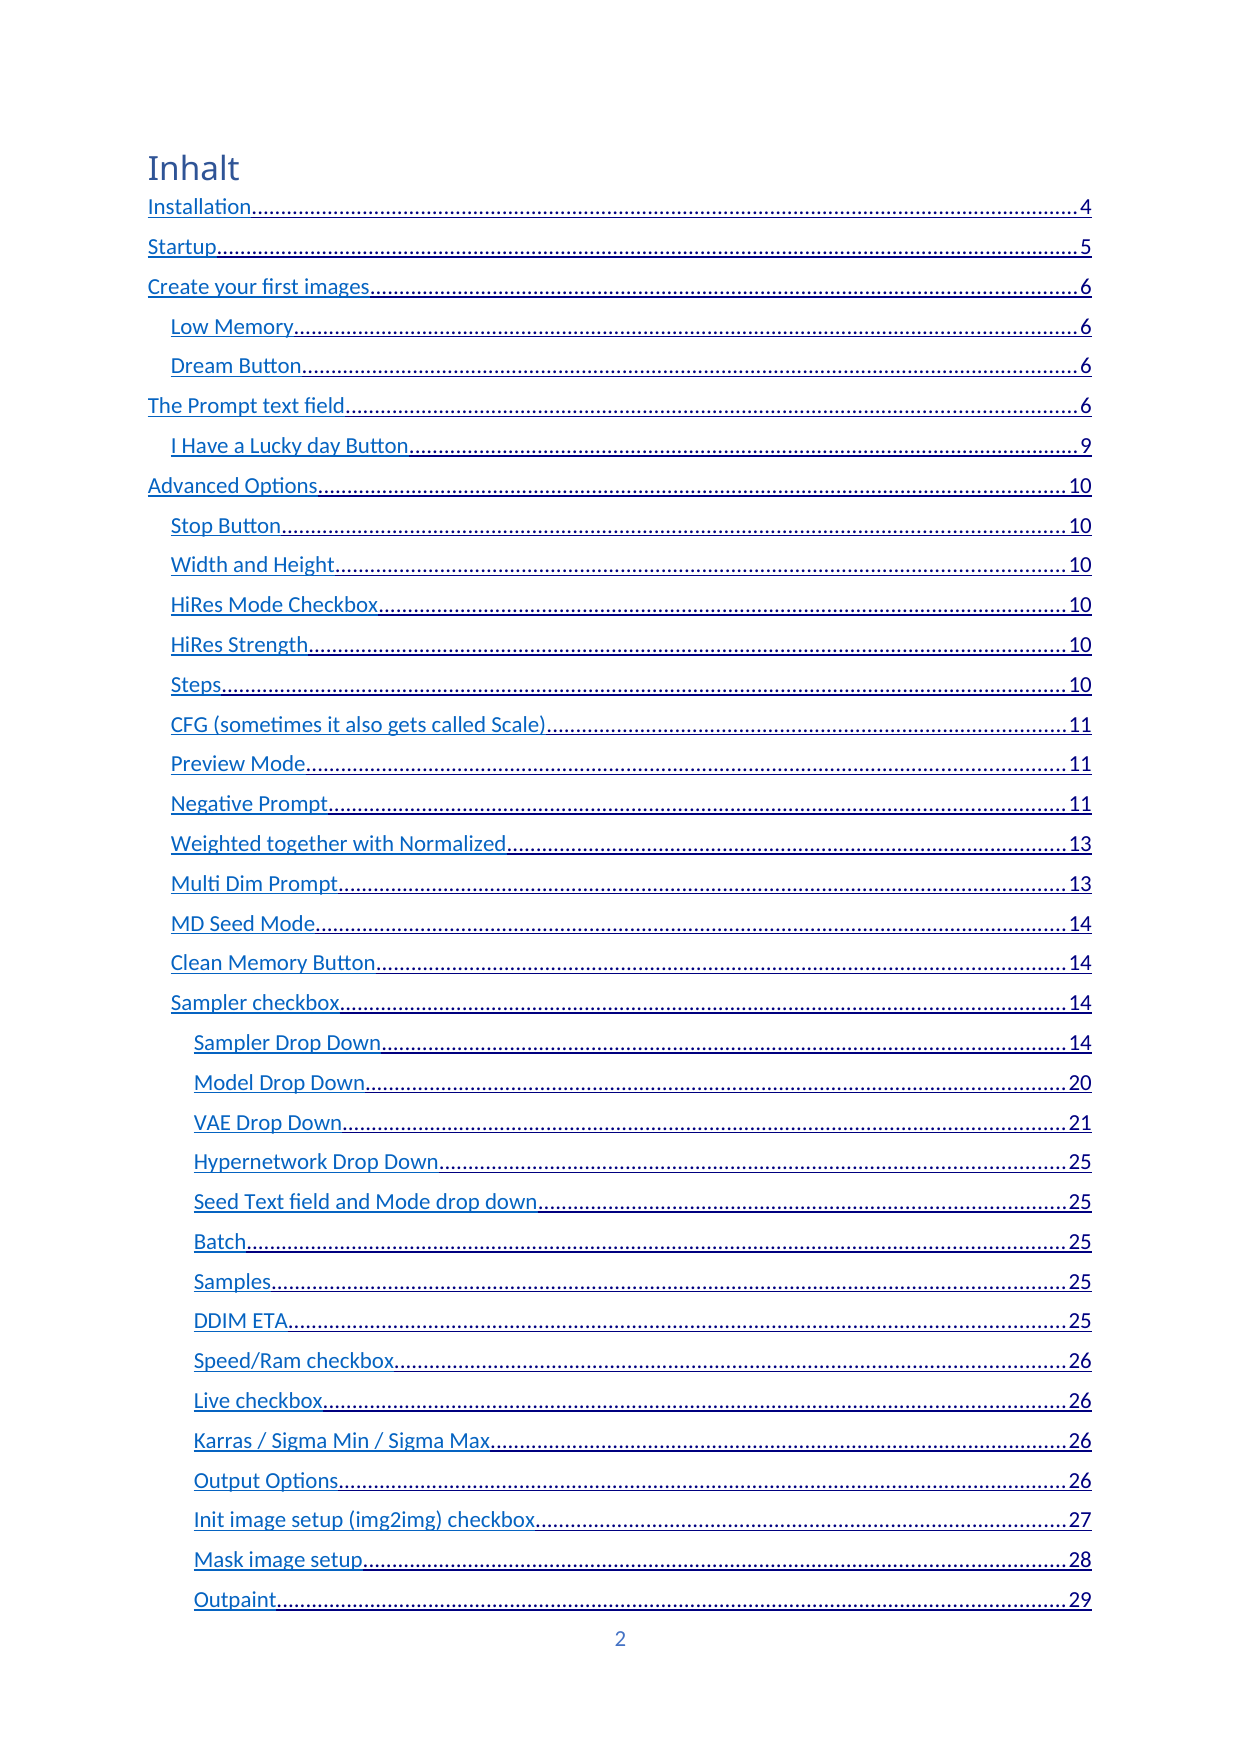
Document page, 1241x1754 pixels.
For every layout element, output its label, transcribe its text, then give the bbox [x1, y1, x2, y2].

text Steps 10 [171, 670, 1093, 698]
text Live checkbox 26 [193, 1386, 1093, 1414]
text Sampler Drop Down 14 [193, 1028, 1093, 1056]
text Clean Memory Button 14 [171, 948, 1093, 976]
text Seed Text field and Mode drop down 25 [193, 1187, 1093, 1215]
text I Have a Lucky day Button 9 [171, 431, 1093, 459]
text Advanced Options 10 [148, 471, 1093, 499]
text Low Memory 6 [171, 312, 1093, 340]
text Samples 25 [193, 1267, 1093, 1295]
text Speed/Ram checkbox 26 [193, 1346, 1093, 1374]
text Outpaint 29 [193, 1585, 1093, 1613]
text Width and Height 10 [171, 551, 1093, 578]
text VAE Drop Down 21 [193, 1108, 1093, 1136]
text Model Drop Down 20 [193, 1068, 1093, 1096]
text Hypernetwork Drop Down 25 [193, 1147, 1093, 1175]
text CFG (sometimes it also gets called Scale) 11 [171, 710, 1093, 738]
text Mask image setup 28 [193, 1545, 1093, 1573]
text Stop Button 10 [171, 511, 1093, 539]
text DDIM ETA 25 [193, 1307, 1093, 1334]
text Installation 4 [148, 192, 1093, 220]
text MD Seed Mode 14 [171, 909, 1093, 937]
text HiRes Strength 10 [171, 630, 1093, 658]
text Karras / Sigma Min / Sigma Max 26 [193, 1426, 1093, 1454]
text Preview Mode 11 [171, 749, 1093, 777]
text Init image setup (img2img) checkbox 27 [193, 1506, 1093, 1533]
text Negative Prompt 11 [171, 789, 1093, 817]
text Inhalt [148, 145, 1093, 190]
text Batch 25 [193, 1227, 1093, 1255]
text Startup 5 [148, 232, 1093, 260]
text HiRes Mode Checkbox 10 [171, 590, 1093, 618]
text Multi Dim Prompt 13 [171, 869, 1093, 897]
text Weighted together with Normalized 13 [171, 829, 1093, 857]
text Dream Button 6 [171, 352, 1093, 379]
text Output Options 26 [193, 1466, 1093, 1494]
text Sampler checkbox 14 [171, 988, 1093, 1016]
text The Prompt text field 6 [148, 391, 1093, 419]
text Create your first images 6 [148, 272, 1093, 300]
